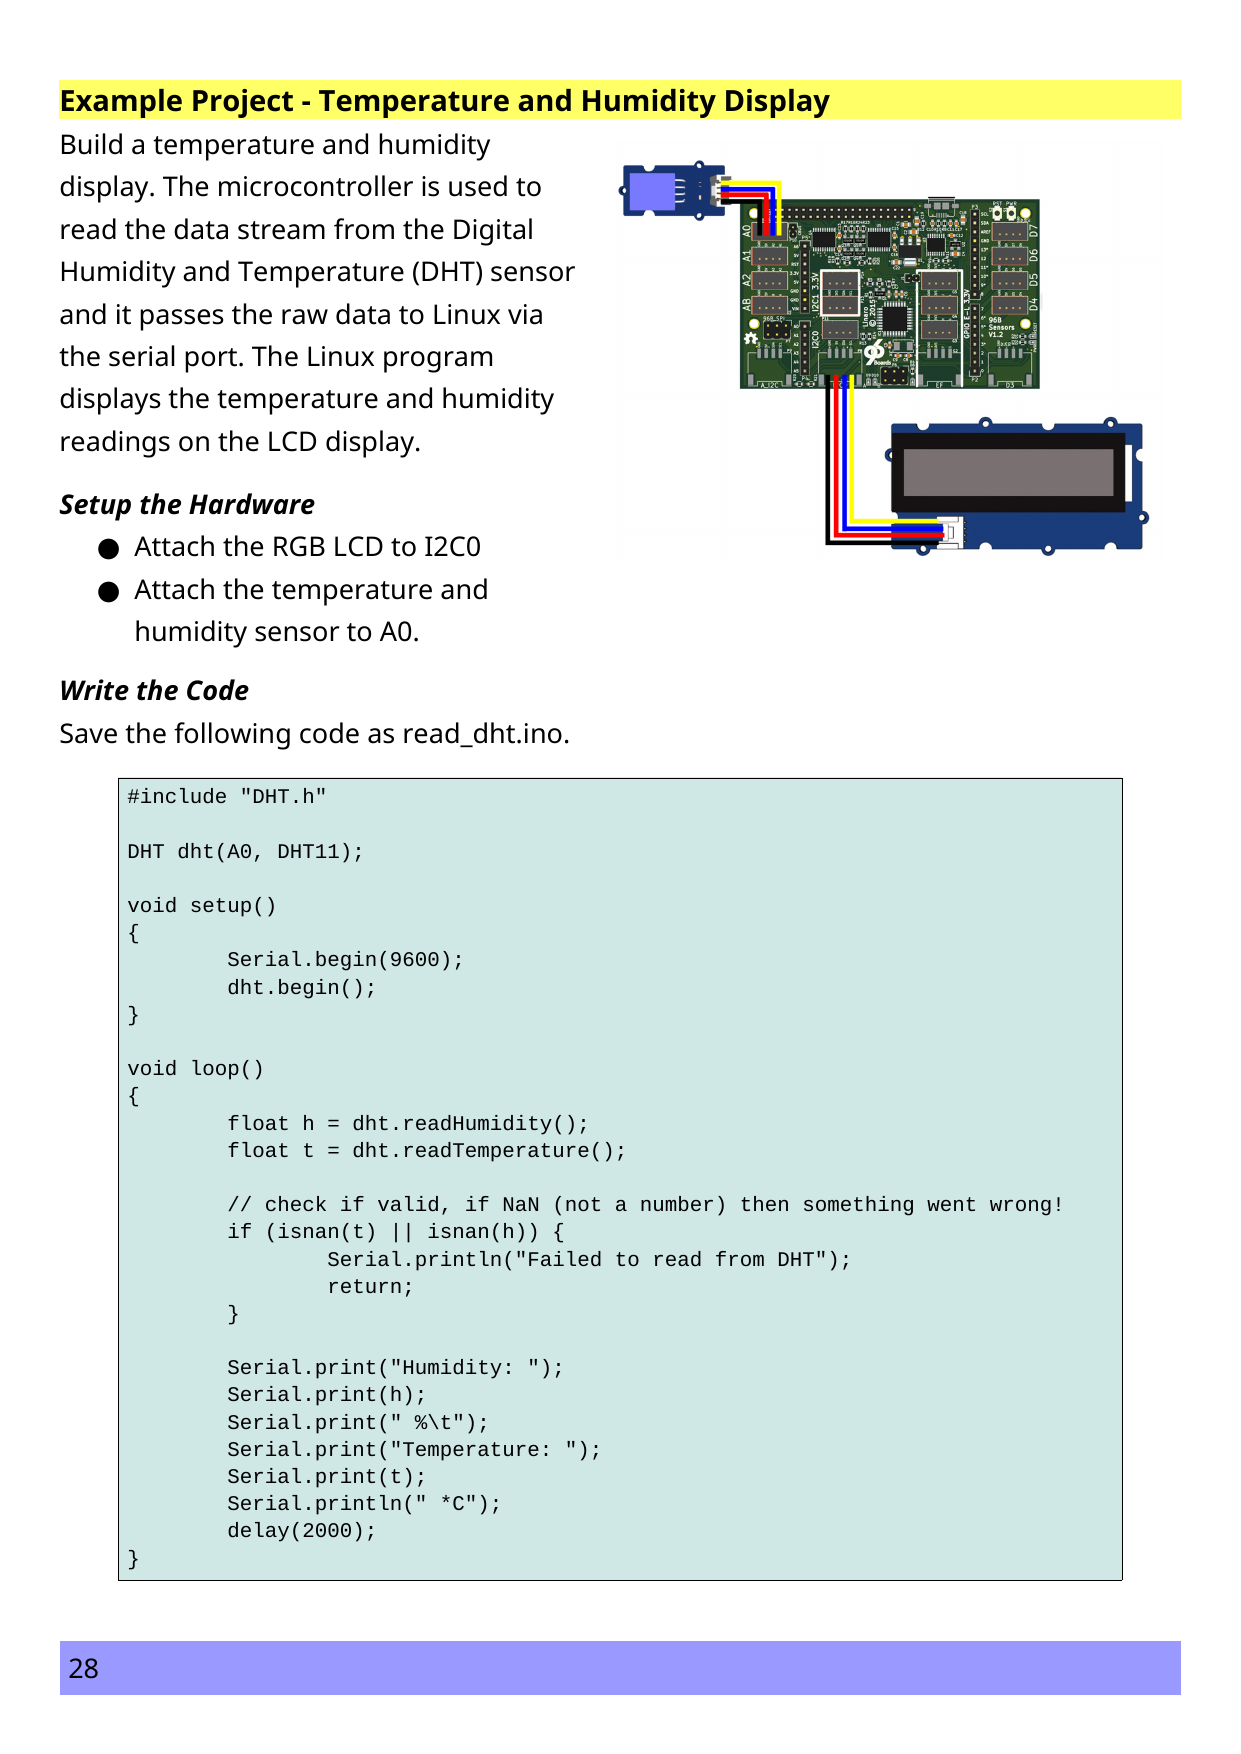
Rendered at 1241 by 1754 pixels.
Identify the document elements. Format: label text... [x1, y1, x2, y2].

list Serial.begin(9600); [119, 941, 1122, 968]
list float t = dht.readTemperature(); [119, 1131, 1122, 1158]
text Build a temperature and humidity display. The microcontroller is used to read the data stream from the Digital Humidity and Temperature (DHT) sensor and it passes the raw data to Linux via the serial port. The Linux program displays the temperature and humidity readings on the LCD display. [59, 126, 1181, 459]
list } [119, 1294, 1122, 1321]
list DHT dht(A0, DHT11); [119, 832, 1122, 859]
list } [119, 995, 1122, 1022]
list Serial.println("Failed to read from DHT"); [119, 1239, 1122, 1267]
list dht.begin(); [119, 968, 1122, 995]
list } [119, 1539, 1122, 1580]
list Attach the temperature and humidity sensor to A0. [97, 570, 1181, 649]
list Serial.print(" %\t"); [119, 1403, 1122, 1430]
list Serial.print("Humidity: "); [119, 1348, 1122, 1376]
list if (isnan(t) || isnan(h)) { [119, 1212, 1122, 1239]
list { [119, 913, 1122, 941]
subtitle Write the Code [59, 672, 1181, 709]
list Attach the RGB LCD to I2C0 [97, 528, 1181, 565]
list #include "DHT.h" [119, 779, 1122, 804]
list float h = dht.readHumidity(); [119, 1104, 1122, 1131]
list Serial.print(h); [119, 1376, 1122, 1403]
list Serial.print(t); [119, 1457, 1122, 1484]
list Serial.println(" *C"); [119, 1484, 1122, 1511]
list return; [119, 1267, 1122, 1294]
list // check if valid, if NaN (not a number) then something went wrong! [119, 1185, 1122, 1212]
list { [119, 1076, 1122, 1104]
list delay(2000); [119, 1511, 1122, 1539]
list Serial.print("Temperature: "); [119, 1430, 1122, 1457]
subtitle [1164, 486, 1181, 522]
subtitle Example Project - Temperature and Humidity Display [59, 80, 1181, 119]
picture [611, 141, 1164, 562]
list void setup() [119, 886, 1122, 913]
list void loop() [119, 1049, 1122, 1076]
text Save the following code as read_dht.ino. [59, 714, 1181, 751]
subtitle Setup the Hardware [59, 486, 611, 522]
